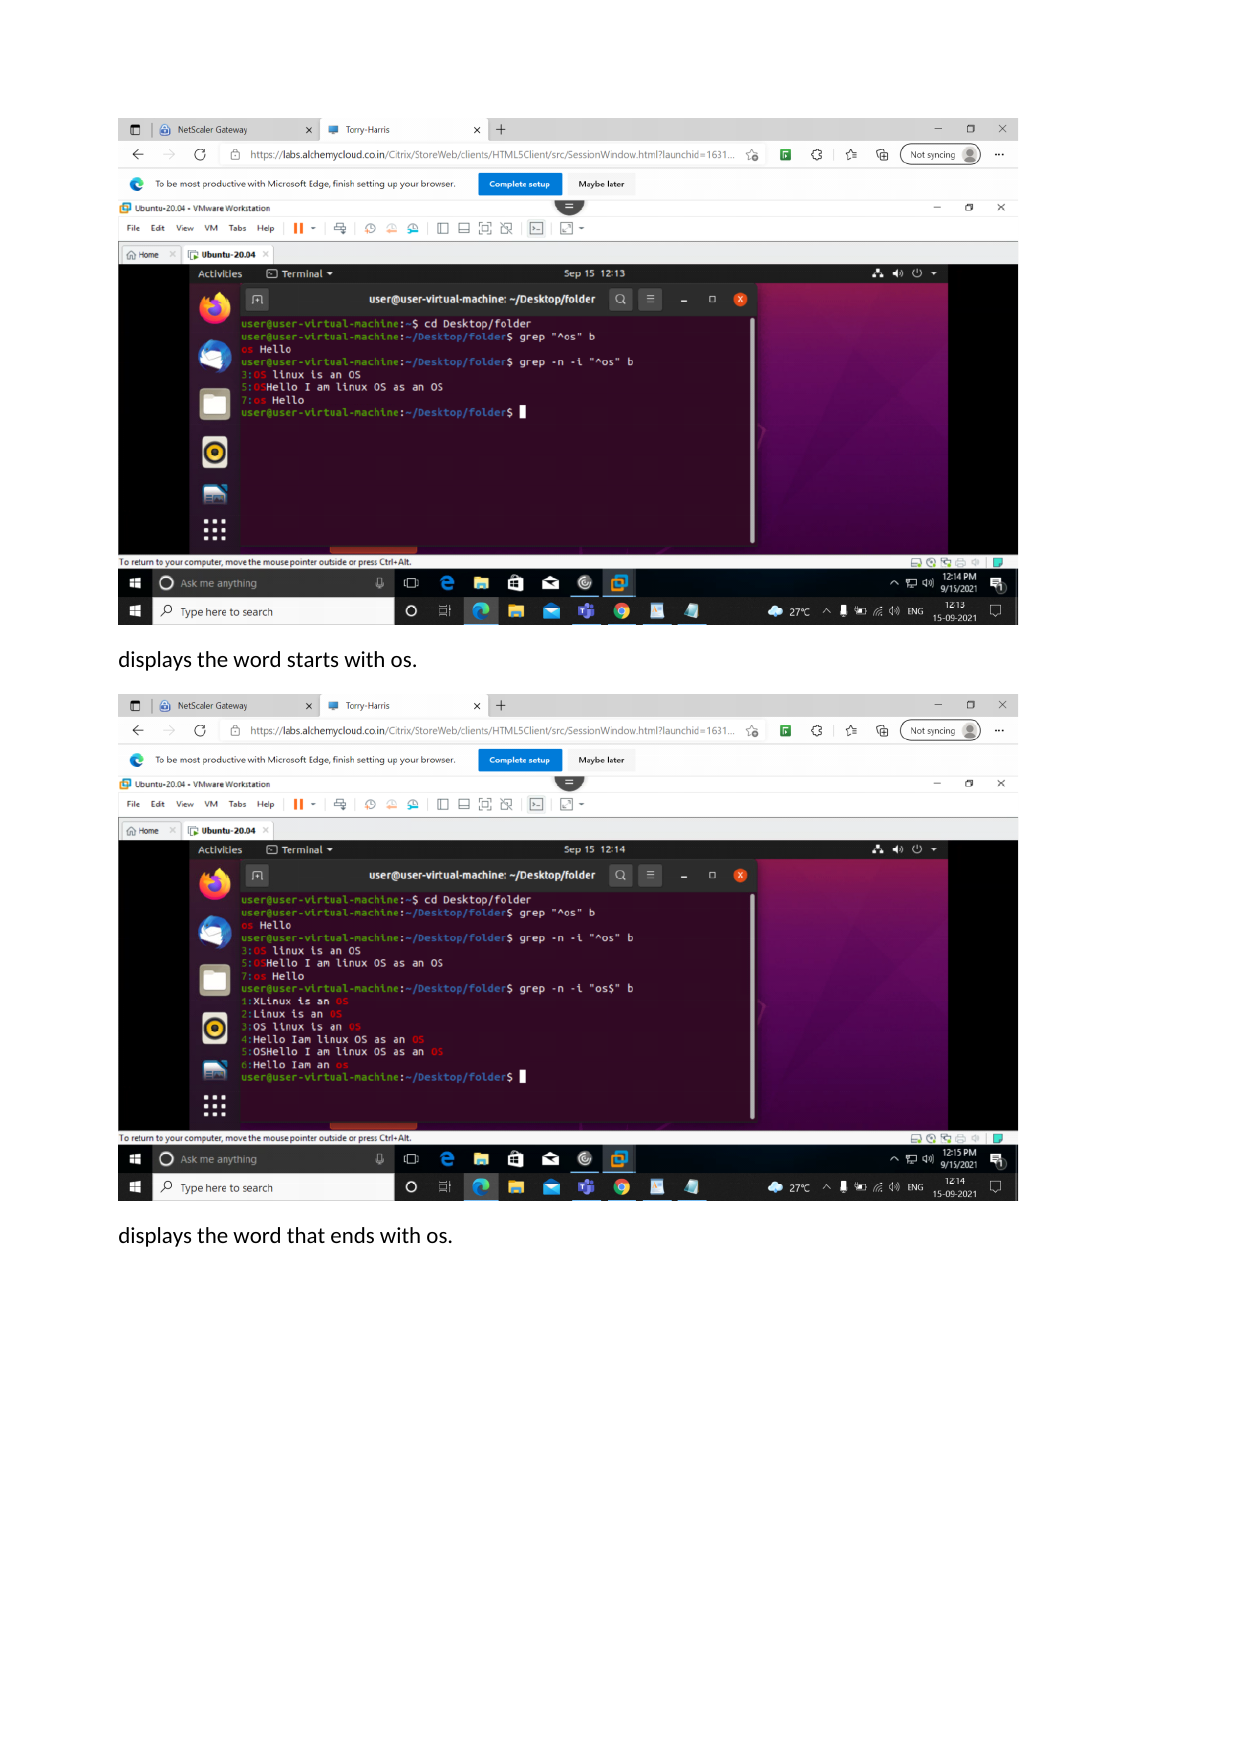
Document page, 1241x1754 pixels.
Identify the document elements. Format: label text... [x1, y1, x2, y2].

text displays the word that ends with os. [118, 1221, 1122, 1249]
text displays the word starts with os. [118, 645, 1122, 673]
